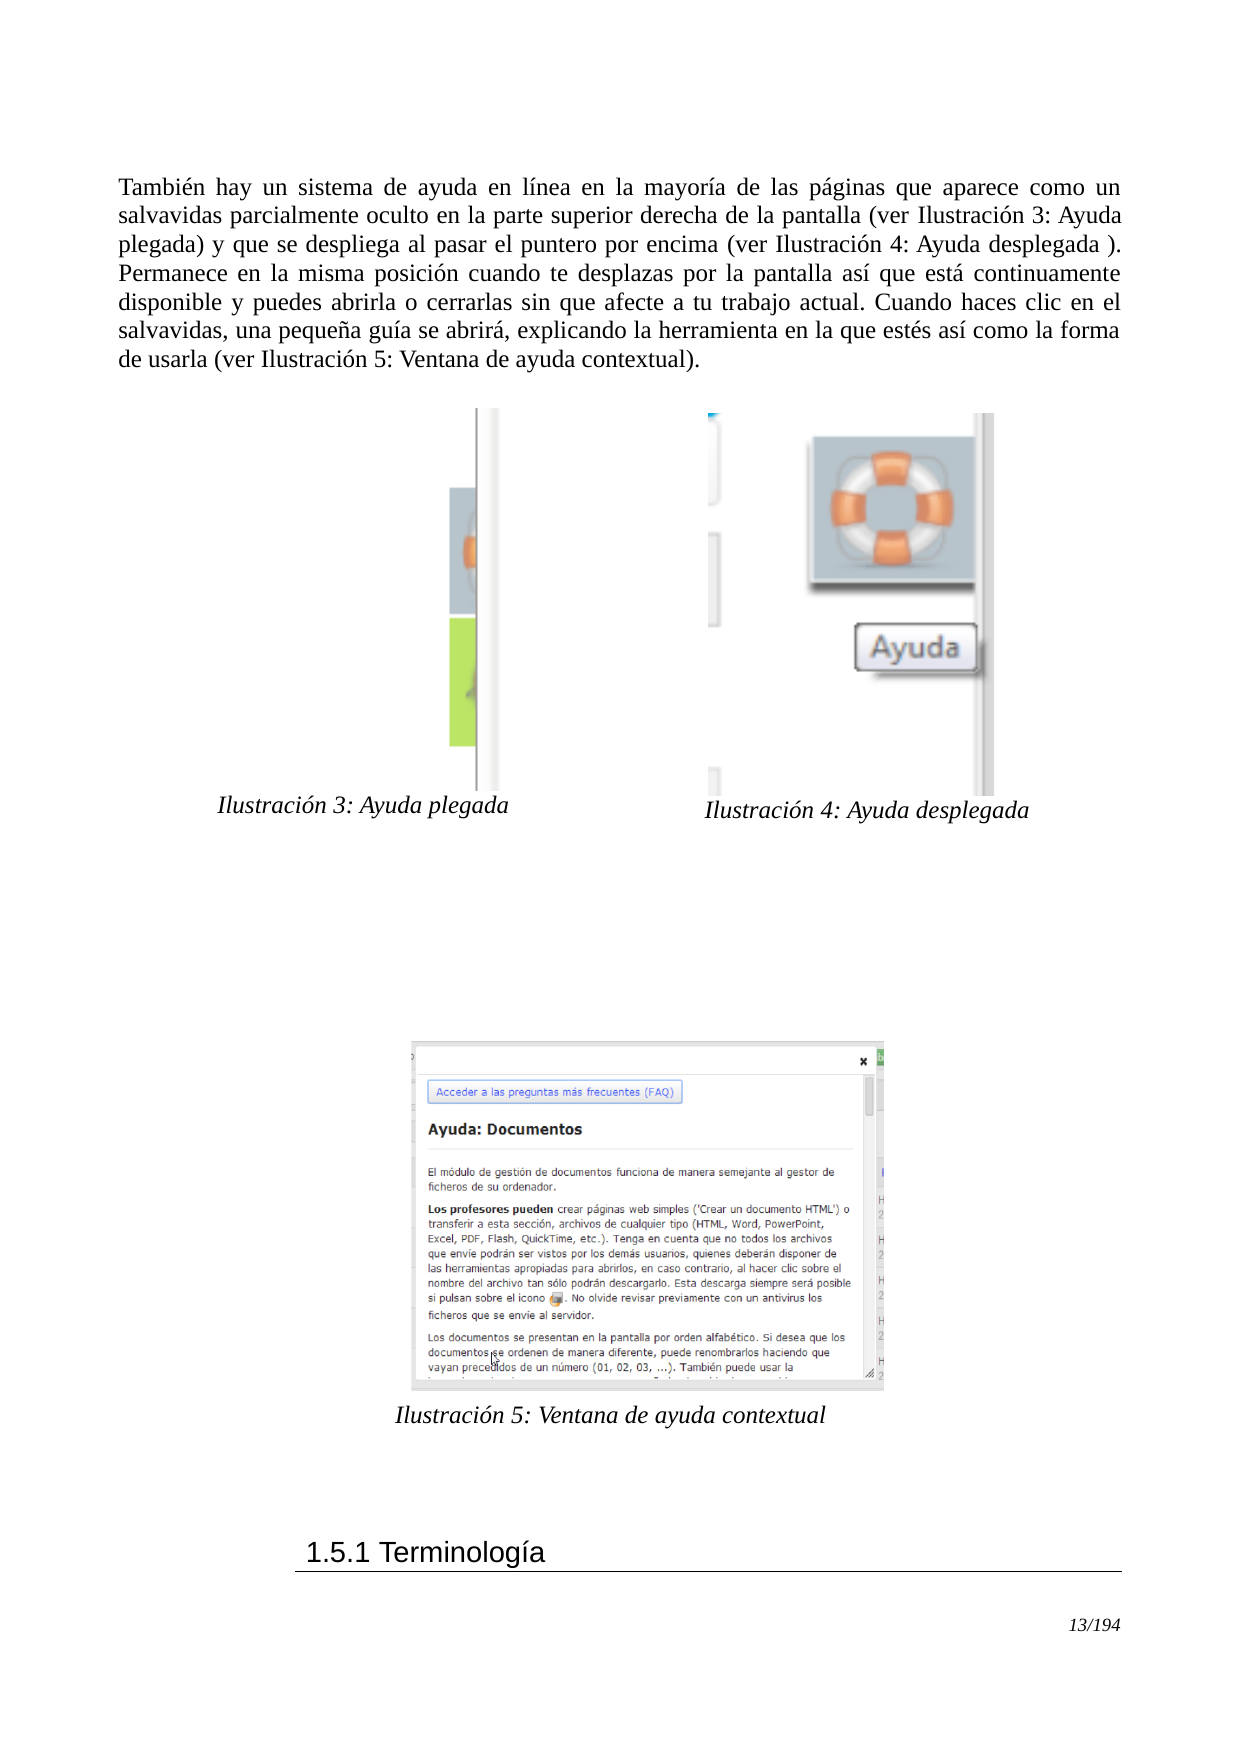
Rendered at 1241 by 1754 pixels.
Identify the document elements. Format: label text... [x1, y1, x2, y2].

picture [708, 413, 995, 796]
picture [411, 1041, 884, 1391]
table_header [620, 402, 1122, 889]
picture [238, 408, 500, 791]
table_header [118, 402, 620, 889]
text También hay un sistema de ayuda en línea en la mayoría de las páginas que aparece como un salvavidas parcialmente oculto en la parte superior derecha de la pantalla (ver Ilustración 3: Ayuda plegada) y que se despliega al pasar el puntero por encima (ver Ilustración 4: Ayuda desplegada ). Permanece en la misma posición cuando te desplazas por la pantalla así que está continuamente disponible y puedes abrirla o cerrarlas sin que afecte a tu trabajo actual. Cuando haces clic en el salvavidas, una pequeña guía se abrirá, explicando la herramienta en la que estés así como la forma de usarla (ver Ilustración 5: Ventana de ayuda contextual). [118, 172, 1122, 373]
subtitle Terminología [295, 1535, 1122, 1571]
text Ilustración 5: Ventana de ayuda contextual [395, 1033, 901, 1428]
